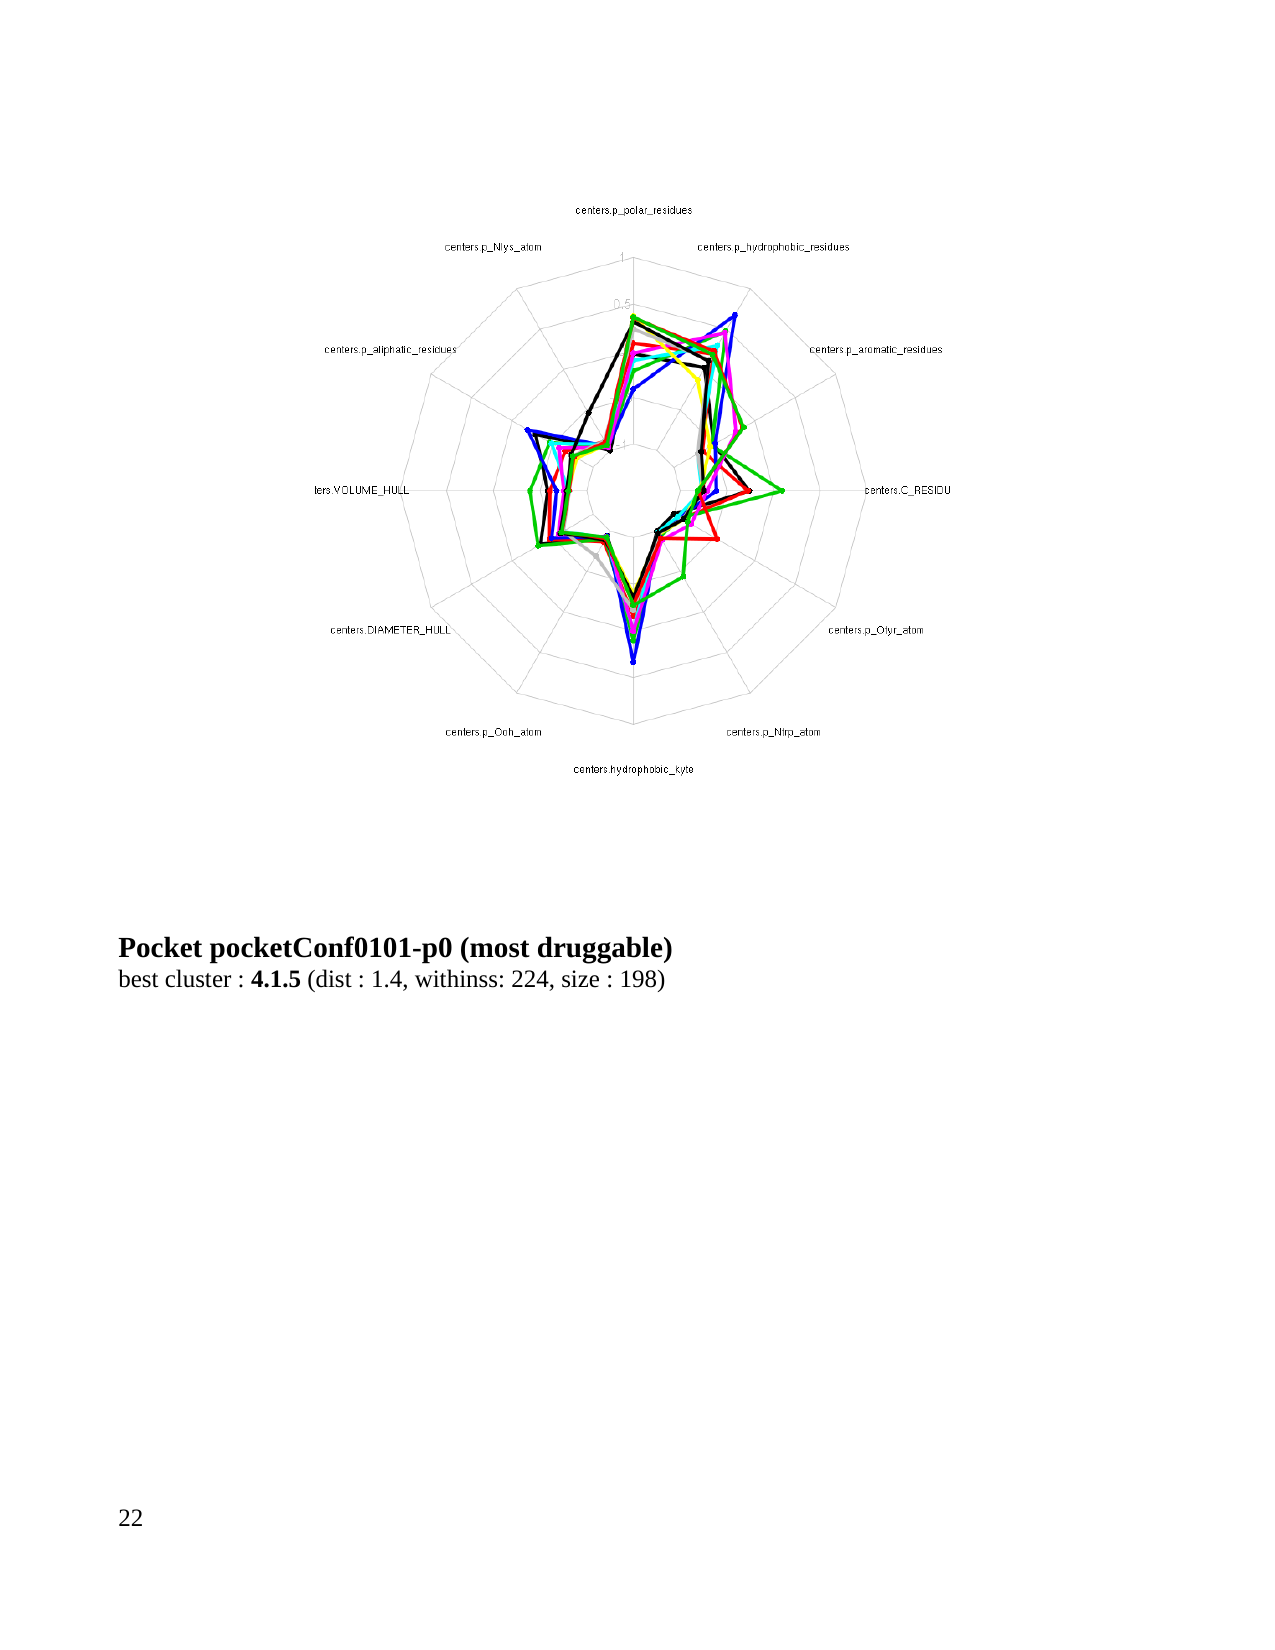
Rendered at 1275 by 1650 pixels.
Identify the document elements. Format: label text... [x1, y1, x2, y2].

text Pocket pocketConf0101-p0 (most druggable) [118, 930, 1157, 964]
text best cluster : 4.1.5 (dist : 1.4, withinss: 224, size : 198) [118, 964, 1157, 993]
picture [250, 123, 984, 873]
